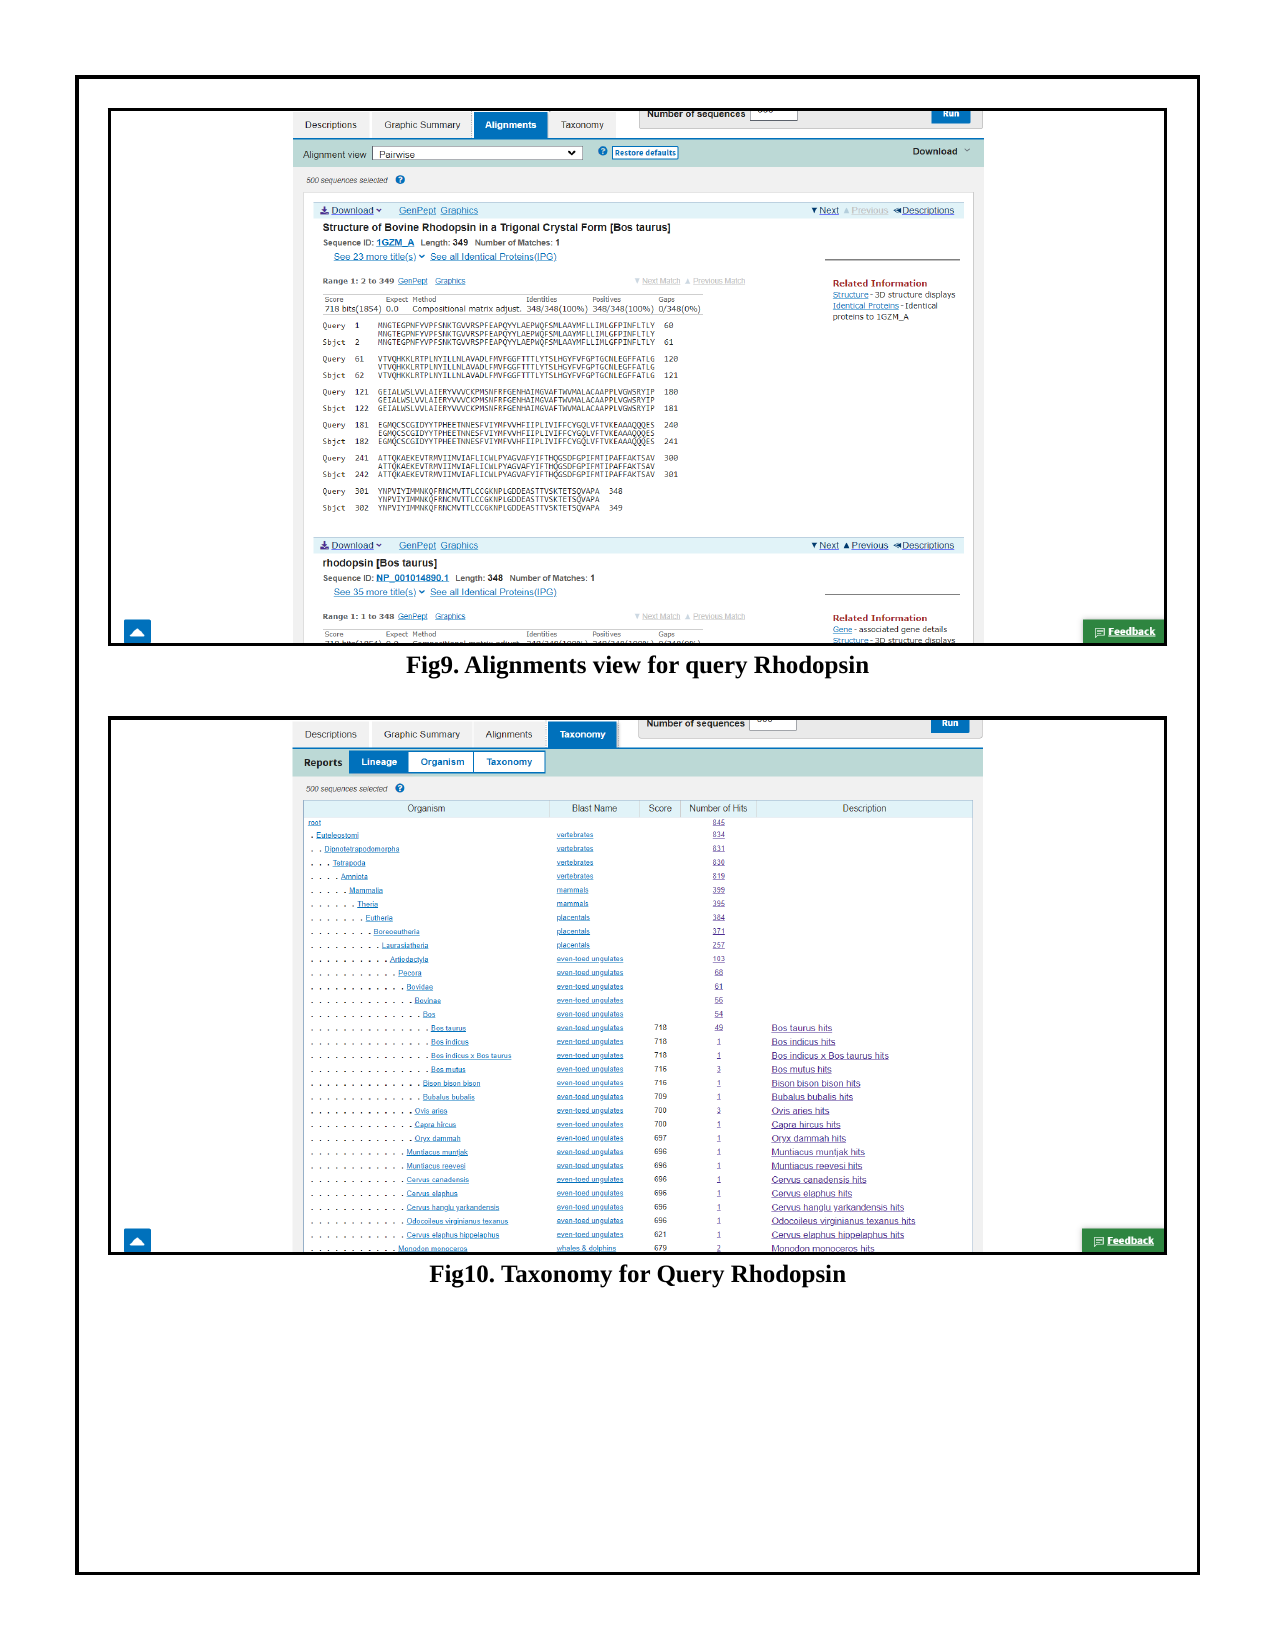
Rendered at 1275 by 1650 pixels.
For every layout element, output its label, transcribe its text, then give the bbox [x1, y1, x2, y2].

text Fig9. Alignments view for query Rhodopsin [108, 646, 1167, 679]
text Fig10. Taxonomy for Query Rhodopsin [108, 1255, 1167, 1288]
